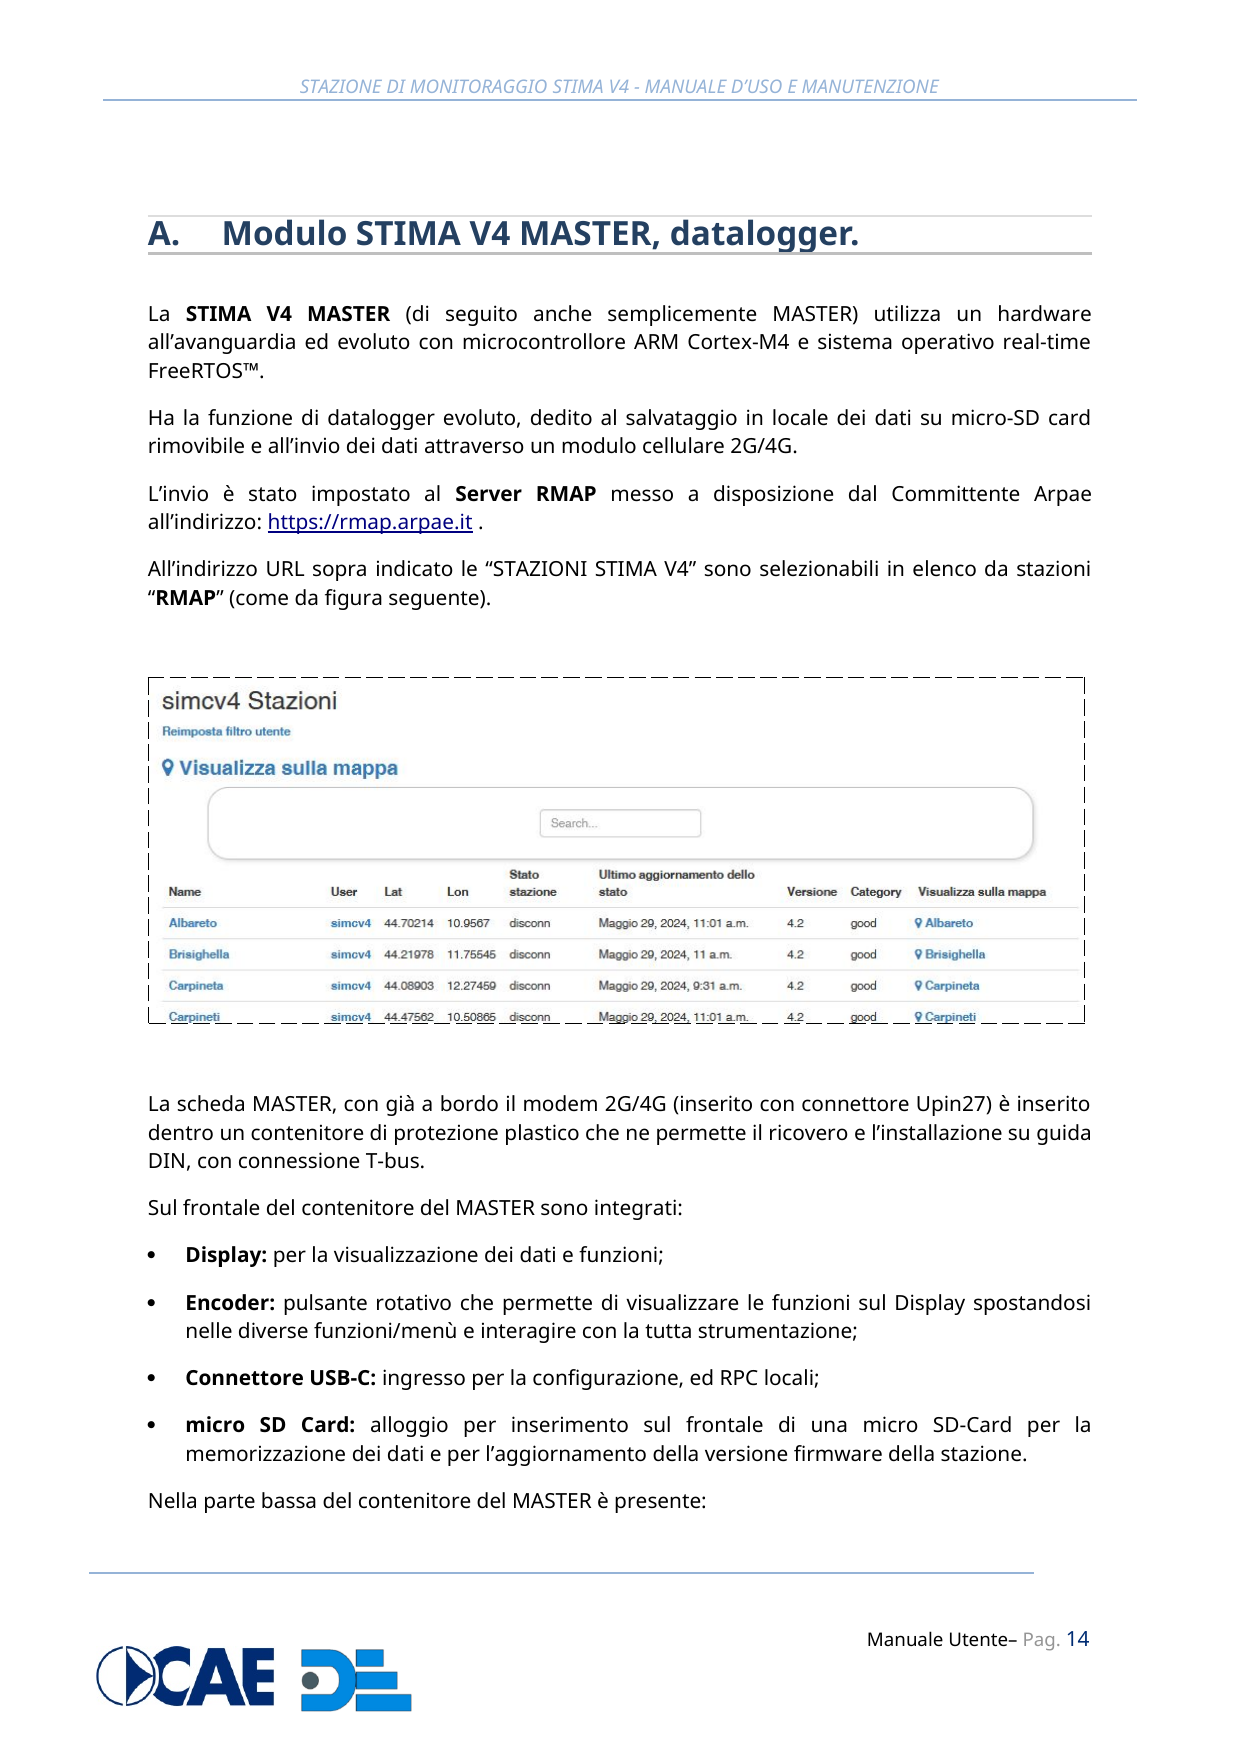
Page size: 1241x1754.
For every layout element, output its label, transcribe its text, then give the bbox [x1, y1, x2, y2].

list Encoder: pulsante rotativo che permette di visualizzare le funzioni sul Display spostandosi nelle diverse funzioni/menù e interagire con la tutta strumentazione; [148, 1288, 1092, 1344]
text La scheda MASTER, con già a bordo il modem 2G/4G (inserito con connettore Upin27) è inserito dentro un contenitore di protezione plastico che ne permette il ricovero e l’installazione su guida DIN, con connessione T-bus. [148, 1089, 1092, 1174]
text All’indirizzo URL sopra indicato le “STAZIONI STIMA V4” sono selezionabili in elenco da stazioni “RMAP” (come da figura seguente). [148, 554, 1092, 611]
list Connettore USB-C: ingresso per la configurazione, ed RPC locali; [148, 1363, 1092, 1392]
text L’invio è stato impostato al Server RMAP messo a disposizione dal Committente Arpae all’indirizzo: https://rmap.arpae.it . [148, 479, 1092, 536]
list Display: per la visualizzazione dei dati e funzioni; [148, 1240, 1092, 1269]
list micro SD Card: alloggio per inserimento sul frontale di una micro SD-Card per la memorizzazione dei dati e per l’aggiornamento della versione firmware della stazione. [148, 1410, 1092, 1467]
list Modulo STIMA V4 MASTER, datalogger. [148, 217, 1092, 252]
text Sul frontale del contenitore del MASTER sono integrati: [148, 1193, 1092, 1222]
text Nella parte bassa del contenitore del MASTER è presente: [148, 1486, 1092, 1514]
text Ha la funzione di datalogger evoluto, dedito al salvataggio in locale dei dati su micro-SD card rimovibile e all’invio dei dati attraverso un modulo cellulare 2G/4G. [148, 403, 1092, 460]
text La STIMA V4 MASTER (di seguito anche semplicemente MASTER) utilizza un hardware all’avanguardia ed evoluto con microcontrollore ARM Cortex-M4 e sistema operativo real-time FreeRTOS™. [148, 299, 1092, 384]
